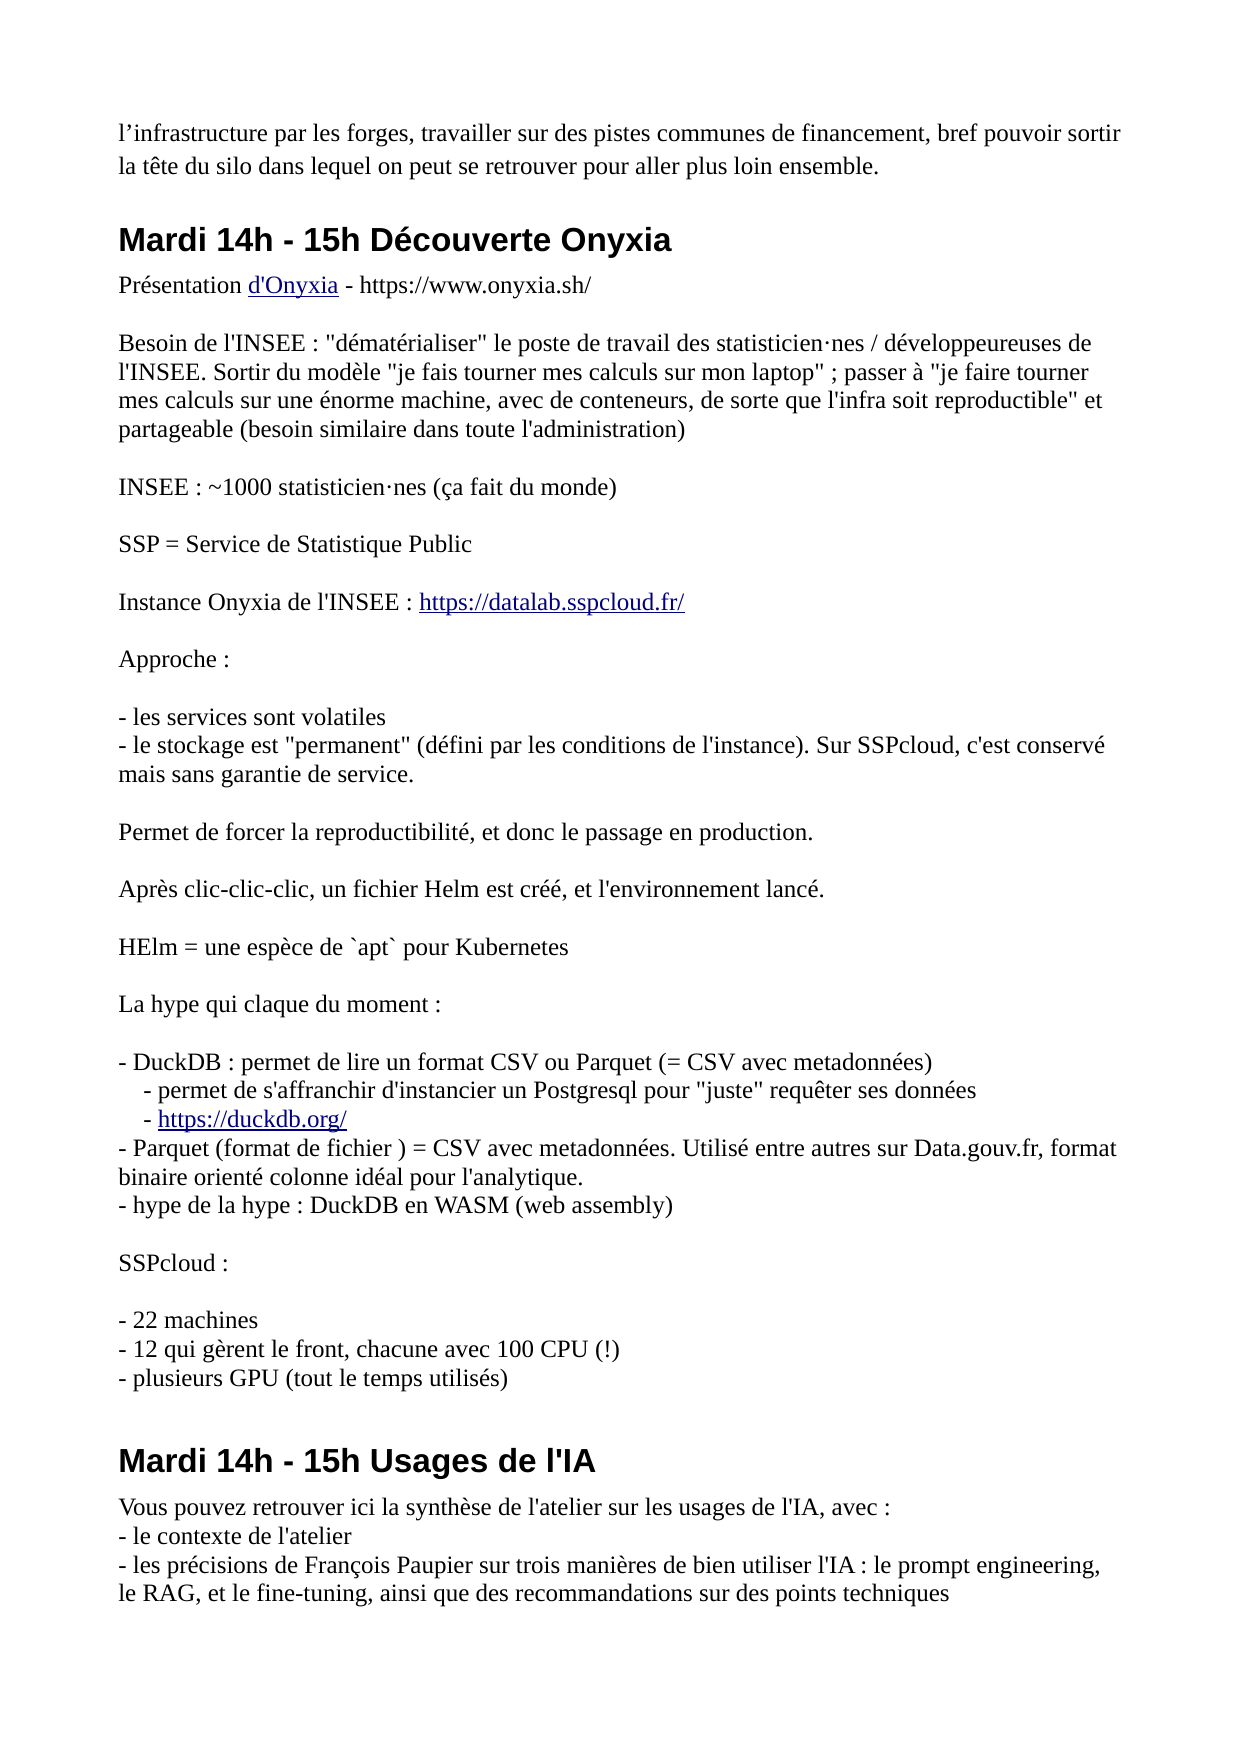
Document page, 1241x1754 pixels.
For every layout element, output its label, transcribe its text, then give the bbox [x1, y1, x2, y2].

text Permet de forcer la reproductibilité, et donc le passage en production. [118, 817, 1122, 846]
text - les services sont volatiles [118, 702, 1122, 731]
text SSPcloud : [118, 1248, 1122, 1277]
text Après clic-clic-clic, un fichier Helm est créé, et l'environnement lancé. [118, 874, 1122, 903]
text Présentation d'Onyxia - https://www.onyxia.sh/ [118, 271, 1122, 299]
text - DuckDB : permet de lire un format CSV ou Parquet (= CSV avec metadonnées) [118, 1047, 1122, 1076]
text Besoin de l'INSEE : "dématérialiser" le poste de travail des statisticien·nes / développeureuses de l'INSEE. Sortir du modèle "je fais tourner mes calculs sur mon laptop" ; passer à "je faire tourner mes calculs sur une énorme machine, avec de conteneurs, de sorte que l'infra soit reproductible" et partageable (besoin similaire dans toute l'administration) [118, 328, 1122, 443]
text HElm = une espèce de `apt` pour Kubernetes [118, 932, 1122, 961]
text - 22 machines [118, 1306, 1122, 1334]
text INSEE : ~1000 statisticien·nes (ça fait du monde) [118, 472, 1122, 501]
subtitle Mardi 14h - 15h Usages de l'IA [118, 1441, 1122, 1480]
text Vous pouvez retrouver ici la synthèse de l'atelier sur les usages de l'IA, avec : [118, 1492, 1122, 1521]
text - permet de s'affranchir d'instancier un Postgresql pour "juste" requêter ses données [118, 1076, 1122, 1104]
text - les précisions de François Paupier sur trois manières de bien utiliser l'IA : le prompt engineering, le RAG, et le fine-tuning, ainsi que des recommandations sur des points techniques [118, 1550, 1122, 1607]
text La hype qui claque du moment : [118, 989, 1122, 1018]
text Approche : [118, 644, 1122, 673]
text Instance Onyxia de l'INSEE : https://datalab.sspcloud.fr/ [118, 587, 1122, 616]
text - Parquet (format de fichier ) = CSV avec metadonnées. Utilisé entre autres sur Data.gouv.fr, format binaire orienté colonne idéal pour l'analytique. [118, 1133, 1122, 1191]
text l’infrastructure par les forges, travailler sur des pistes communes de financement, bref pouvoir sortir la tête du silo dans lequel on peut se retrouver pour aller plus loin ensemble. [118, 118, 1122, 180]
text - le stockage est "permanent" (défini par les conditions de l'instance). Sur SSPcloud, c'est conservé mais sans garantie de service. [118, 731, 1122, 788]
text - plusieurs GPU (tout le temps utilisés) [118, 1363, 1122, 1392]
text - https://duckdb.org/ [118, 1104, 1122, 1133]
subtitle Mardi 14h - 15h Découverte Onyxia [118, 219, 1122, 258]
text - 12 qui gèrent le front, chacune avec 100 CPU (!) [118, 1334, 1122, 1363]
text SSP = Service de Statistique Public [118, 529, 1122, 558]
text - le contexte de l'atelier [118, 1521, 1122, 1550]
text - hype de la hype : DuckDB en WASM (web assembly) [118, 1191, 1122, 1219]
